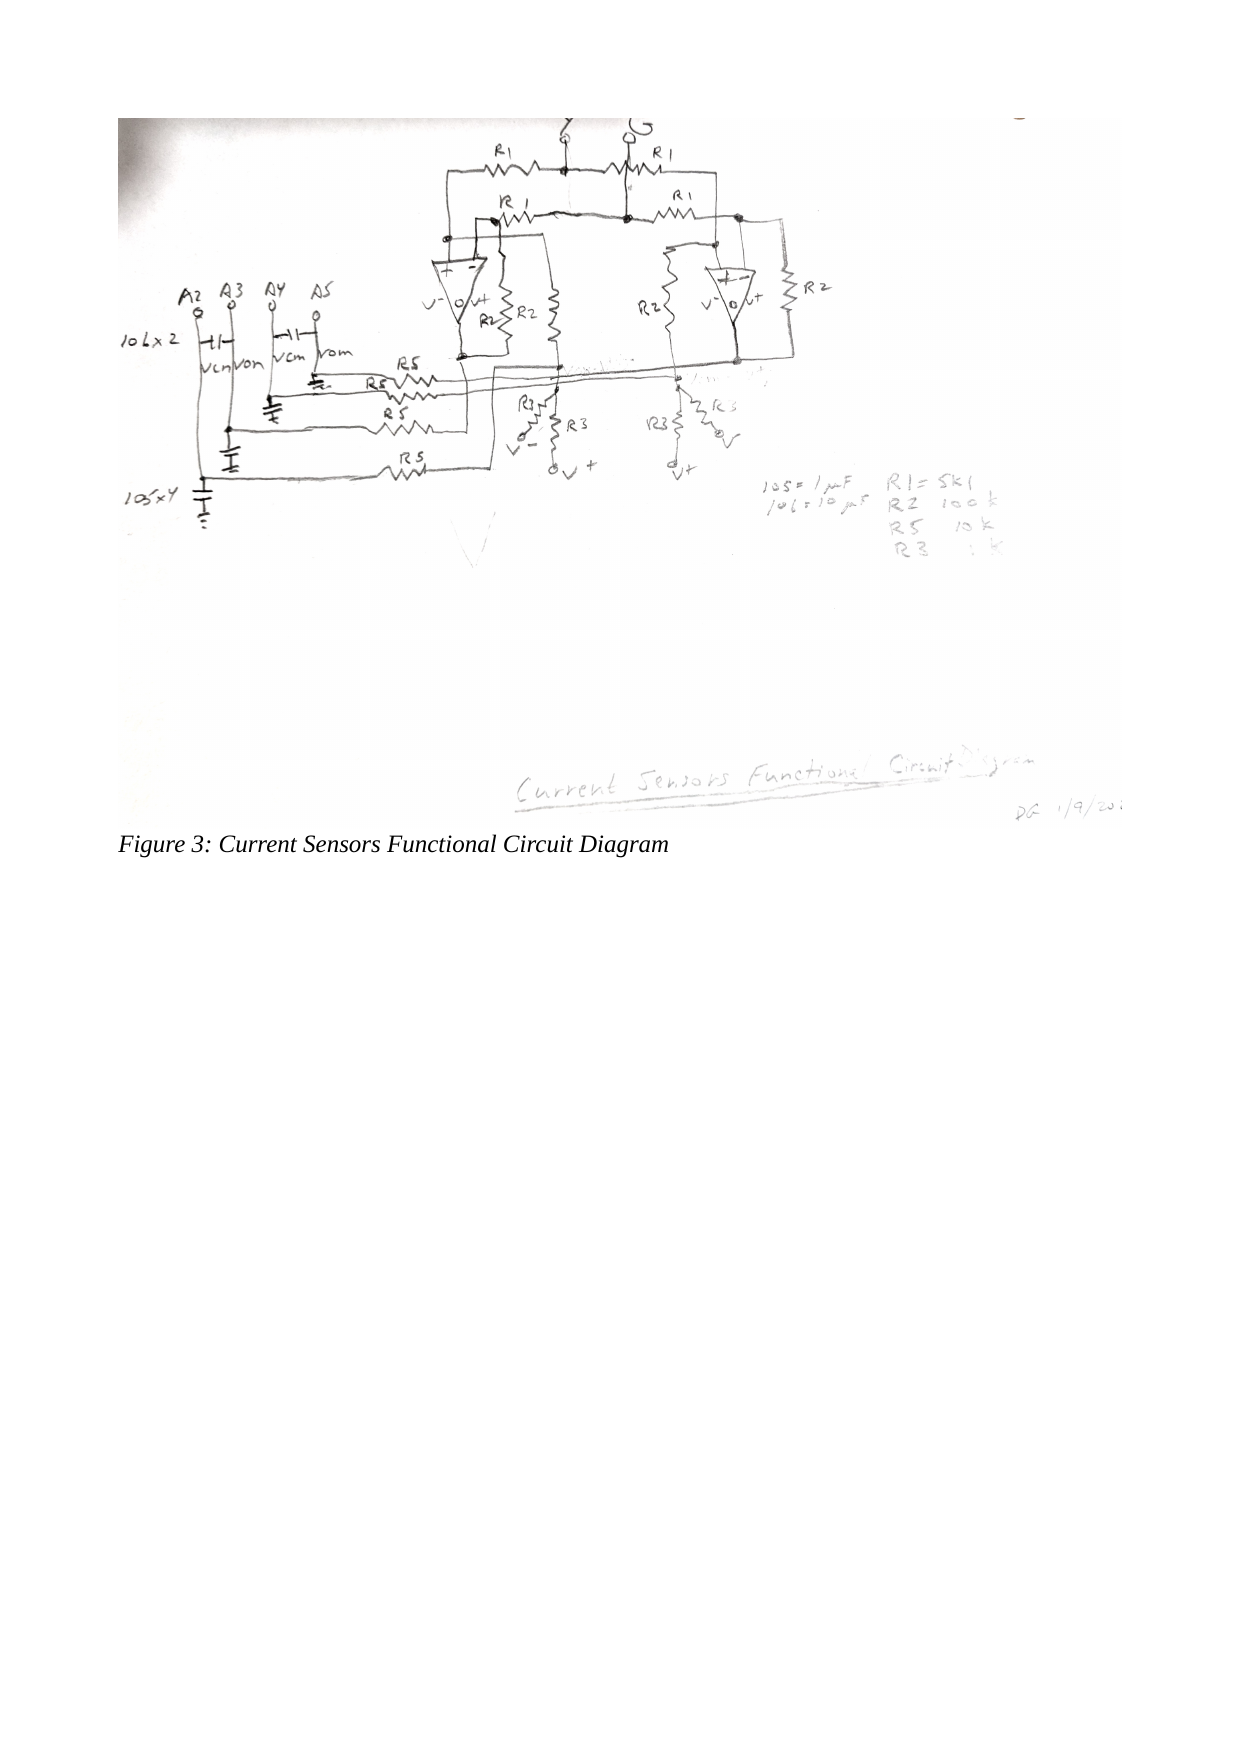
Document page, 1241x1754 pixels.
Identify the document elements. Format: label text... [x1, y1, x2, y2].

text Figure 3: Current Sensors Functional Circuit Diagram [118, 829, 1122, 858]
picture [118, 118, 1122, 829]
